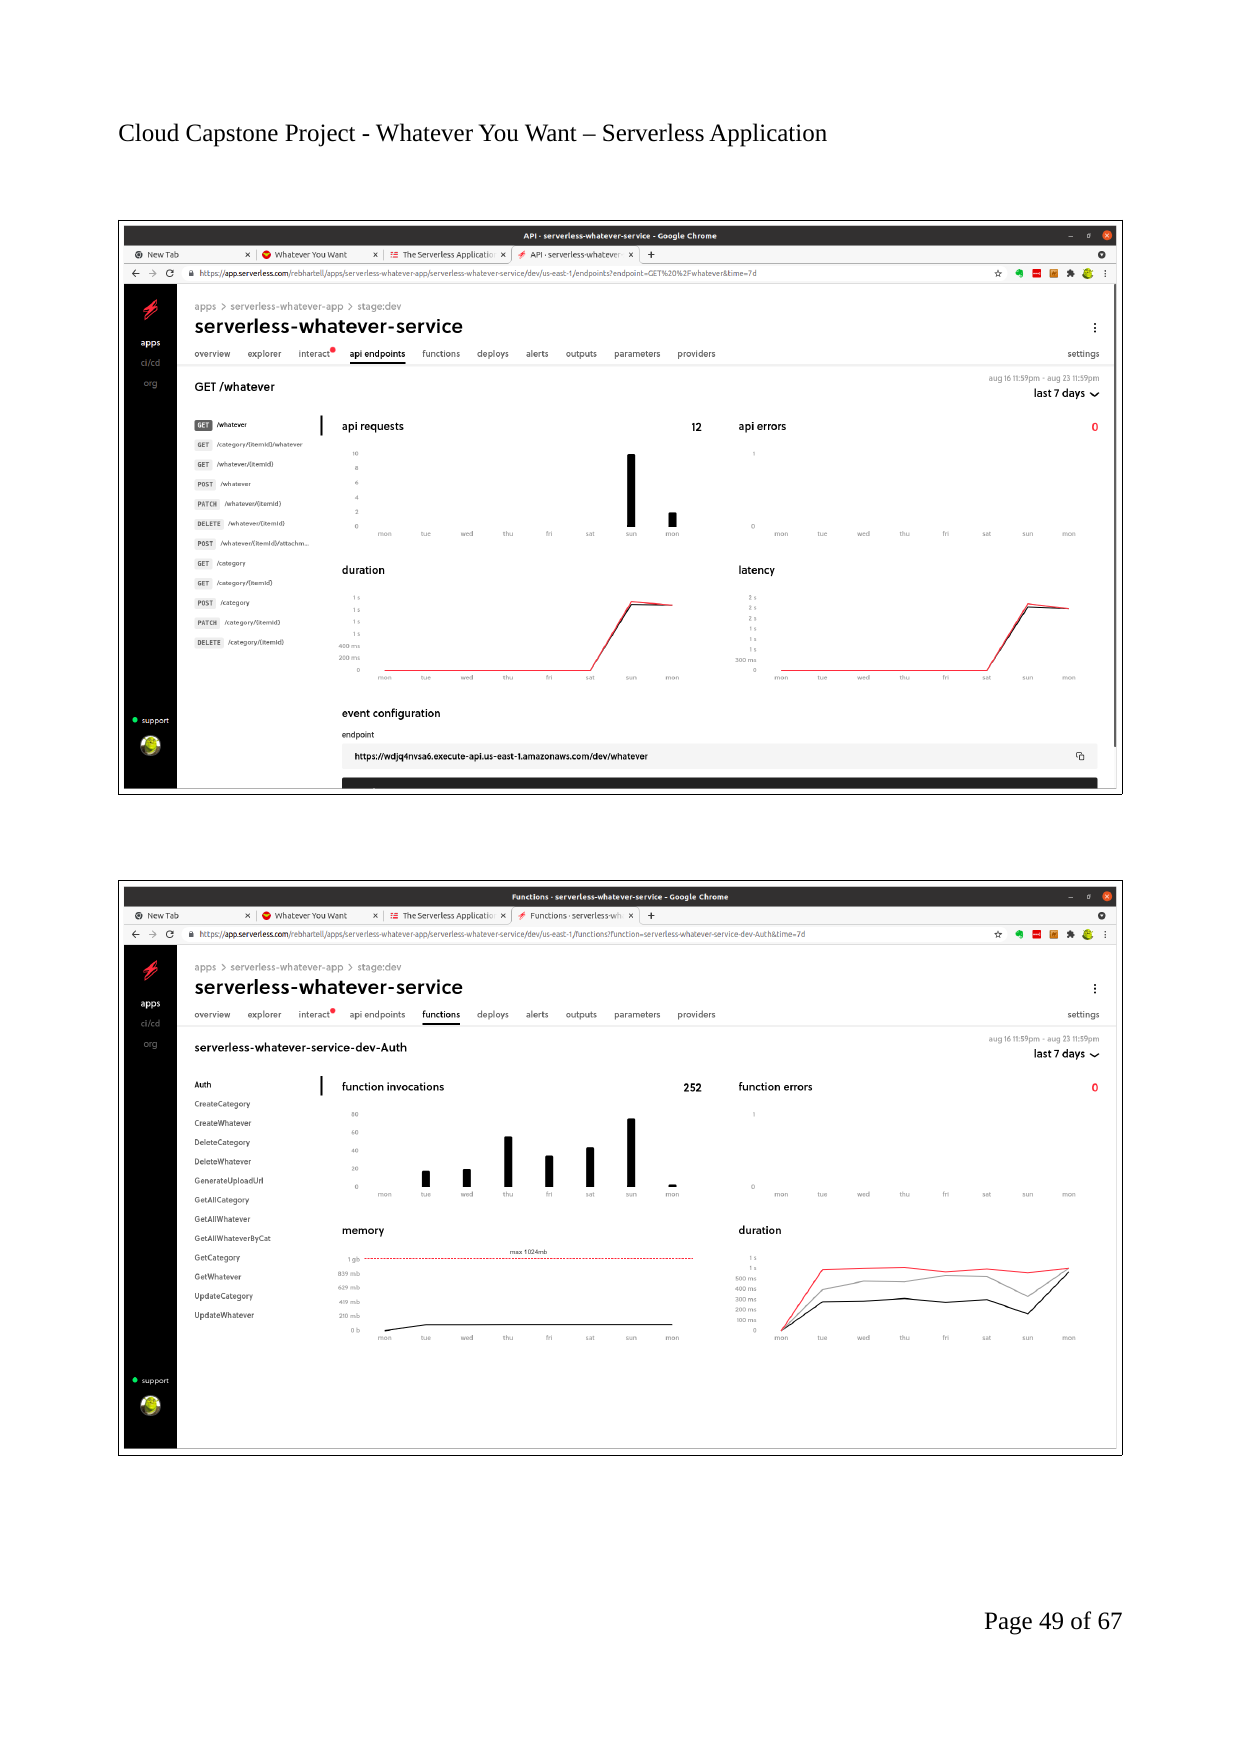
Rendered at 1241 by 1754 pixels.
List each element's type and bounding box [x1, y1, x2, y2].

table_header [119, 881, 1122, 1455]
picture [123, 886, 1117, 1449]
table_header [119, 221, 1122, 794]
picture [123, 225, 1117, 789]
